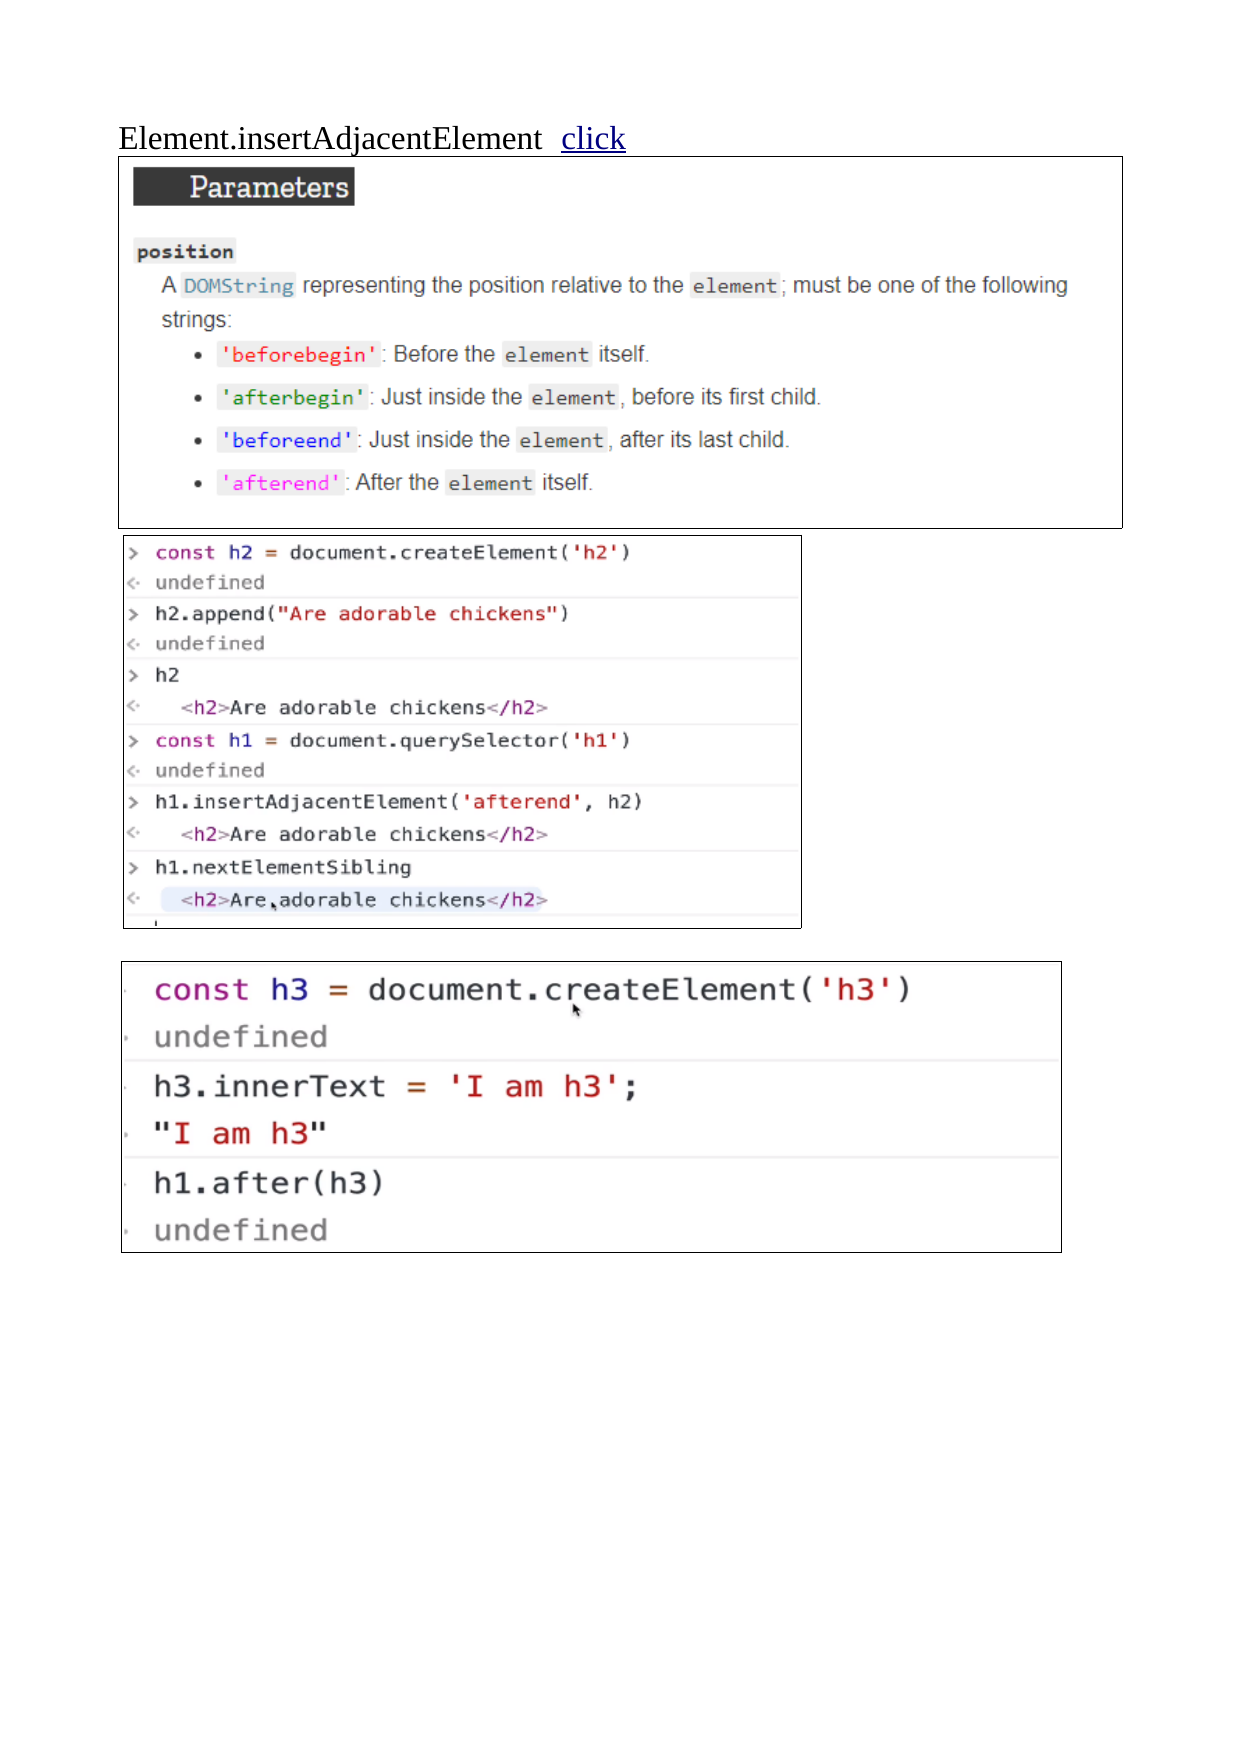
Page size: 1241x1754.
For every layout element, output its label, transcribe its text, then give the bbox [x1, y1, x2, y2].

picture [124, 964, 1059, 1249]
picture [126, 537, 799, 926]
text Element.insertAdjacentElement click [118, 118, 1122, 156]
picture [121, 159, 1119, 526]
